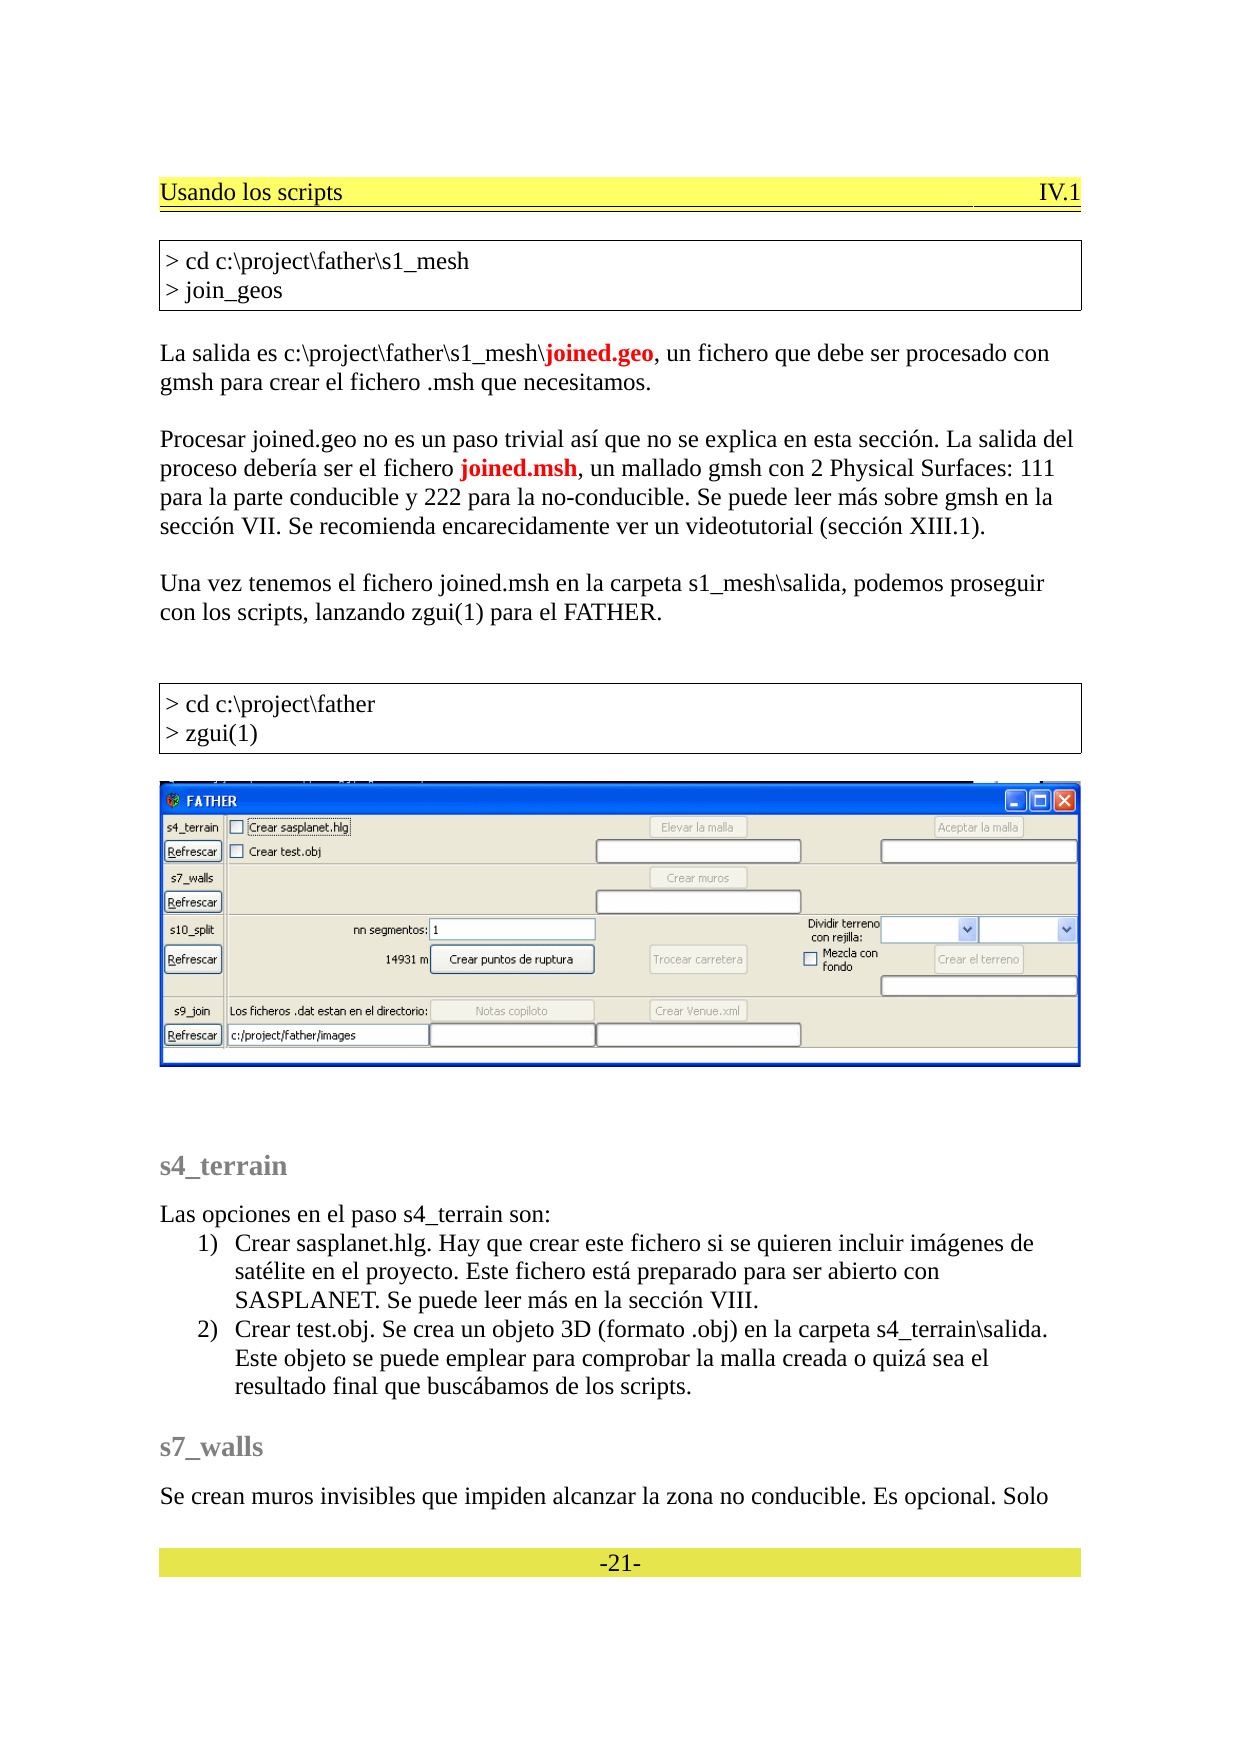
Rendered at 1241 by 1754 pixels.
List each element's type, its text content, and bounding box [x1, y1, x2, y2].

list Crear sasplanet.hlg. Hay que crear este fichero si se quieren incluir imágenes de satélite en el proyecto. Este fichero está preparado para ser abierto con SASPLANET. Se puede leer más en la sección VIII. [197, 1228, 1081, 1314]
table_header > cd c:\project\father > zgui(1) [160, 684, 1081, 752]
text Se crean muros invisibles que impiden alcanzar la zona no conducible. Es opcional. Solo [159, 1481, 1081, 1509]
text Las opciones en el paso s4_terrain son: [159, 1199, 1081, 1228]
text Procesar joined.geo no es un paso trivial así que no se explica en esta sección. La salida del proceso debería ser el fichero joined.msh, un mallado gmsh con 2 Physical Surfaces: 111 para la parte conducible y 222 para la no-conducible. Se puede leer más sobre gmsh en la sección VII. Se recomienda encarecidamente ver un videotutorial (sección XIII.1). [159, 424, 1081, 539]
subtitle s4_terrain [159, 1148, 1081, 1181]
subtitle s7_walls [159, 1429, 1081, 1463]
list Crear test.obj. Se crea un objeto 3D (formato .obj) en la carpeta s4_terrain\salida. Este objeto se puede emplear para comprobar la malla creada o quizá sea el resultado final que buscábamos de los scripts. [197, 1314, 1081, 1400]
picture [159, 781, 1081, 1067]
text La salida es c:\project\father\s1_mesh\joined.geo, un fichero que debe ser procesado con gmsh para crear el fichero .msh que necesitamos. [159, 338, 1081, 396]
text Una vez tenemos el fichero joined.msh en la carpeta s1_mesh\salida, podemos proseguir con los scripts, lanzando zgui(1) para el FATHER. [159, 568, 1081, 626]
table_header > cd c:\project\father\s1_mesh > join_geos [160, 241, 1081, 309]
